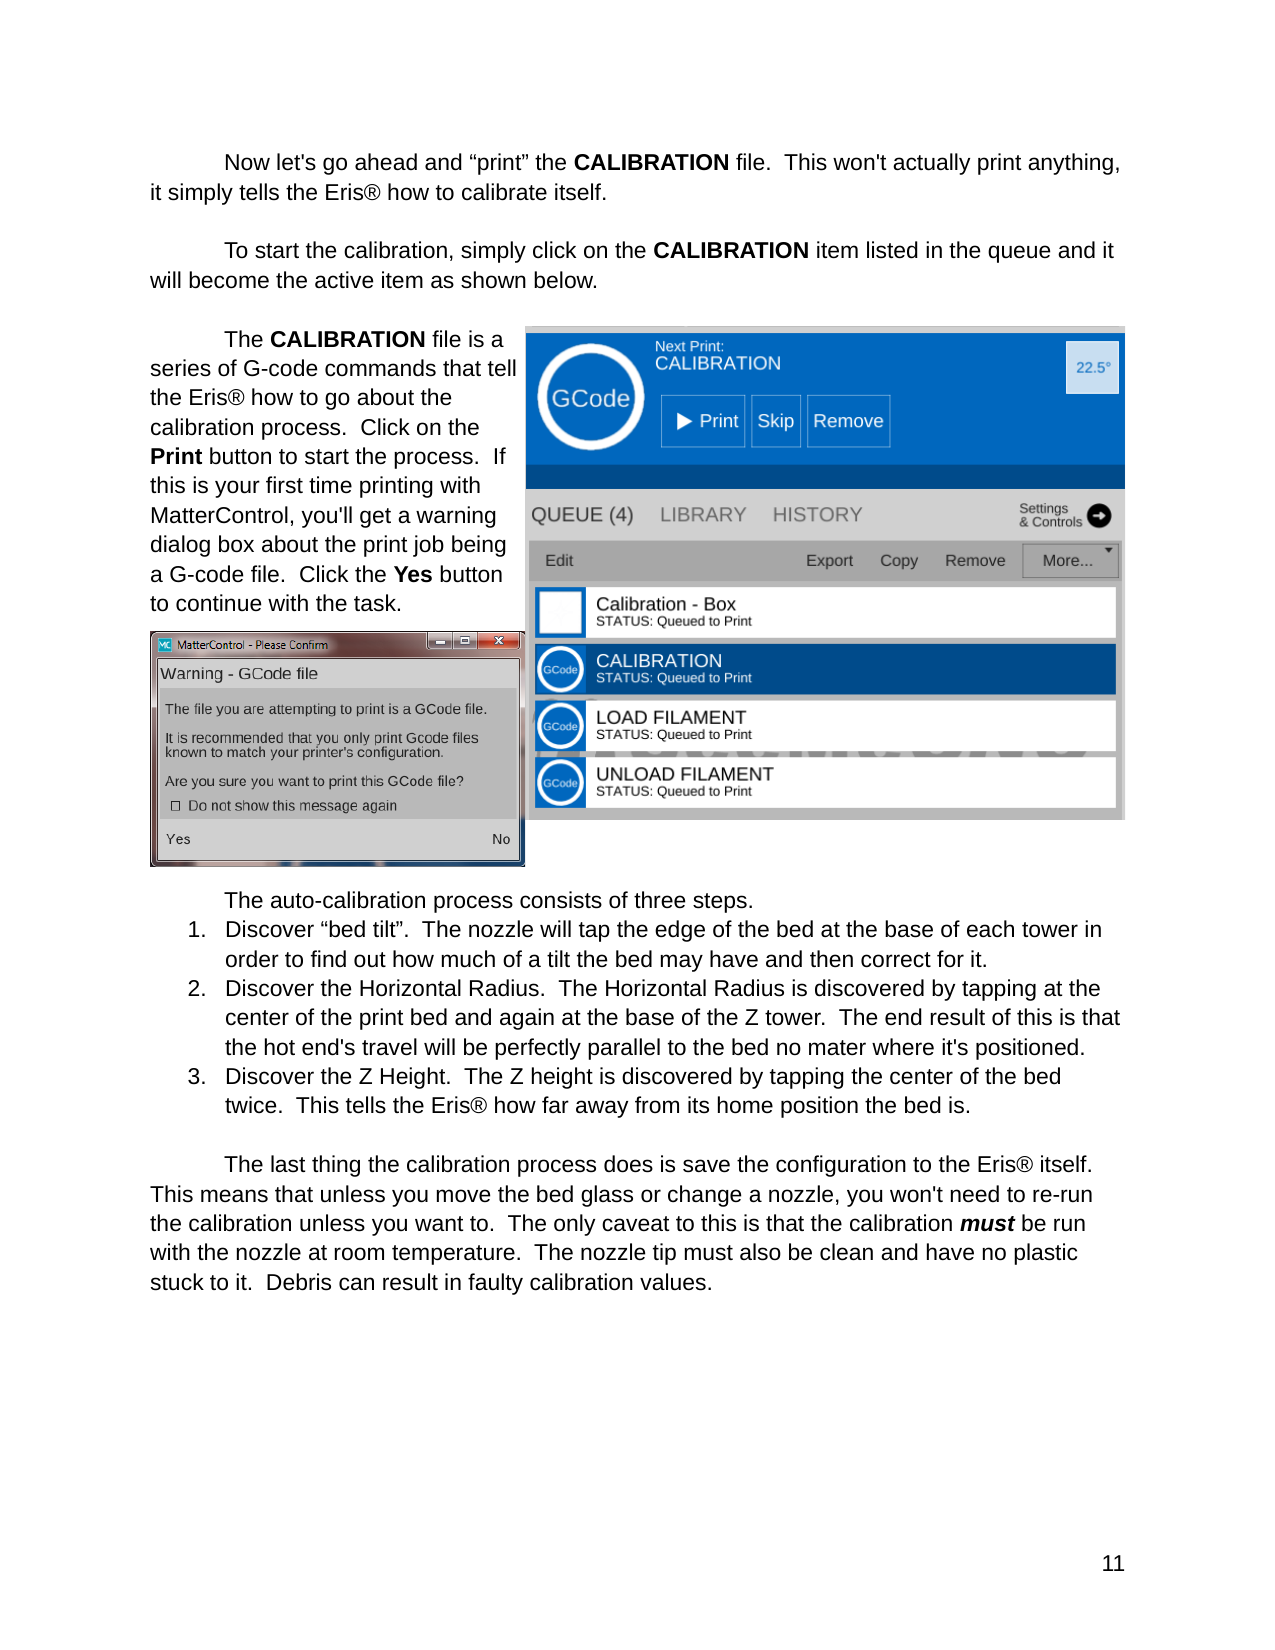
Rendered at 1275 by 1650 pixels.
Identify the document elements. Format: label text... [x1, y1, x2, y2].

list Discover the Z Height. The Z height is discovered by tapping the center of the bed twice. This tells the Eris® how far away from its home position the bed is. [187, 1064, 1125, 1119]
text To start the calibration, simply click on the CALIBRATION item listed in the queue and it will become the active item as shown below. [150, 238, 1125, 293]
picture [150, 326, 1125, 867]
list Discover “bed tilt”. The nozzle will tap the edge of the bed at the base of each tower in order to find out how much of a tilt the bed may have and then correct for it. [187, 917, 1125, 972]
list Discover the Horizontal Radius. The Horizontal Radius is discovered by tapping at the center of the print bed and again at the base of the Z tower. The end result of this is that the hot end's travel will be perfectly parallel to the bed no mater where it's positioned. [187, 976, 1125, 1060]
text The last thing the calibration process does is save the configuration to the Eris® itself. This means that unless you move the bed glass or change a nozzle, you won't need to re-run the calibration unless you want to. The only caveat to this is that the calibration must be run with the nozzle at room temperature. The nozzle tip must also be clean and have no plastic stuck to it. Debris can result in faulty calibration values. [150, 1152, 1125, 1295]
text The CALIBRATION file is a series of G-code commands that tell the Eris® how to go about the calibration process. Click on the Print button to start the process. If this is your first time printing with MatterControl, you'll get a warning dialog box about the print job being a G-code file. Click the Yes button to continue with the task. [150, 326, 525, 616]
text Now let's go ahead and “print” the CALIBRATION file. This won't actually print anything, it simply tells the Eris® how to calibrate itself. [150, 150, 1125, 205]
text The auto-calibration process consists of three steps. [150, 887, 1125, 913]
